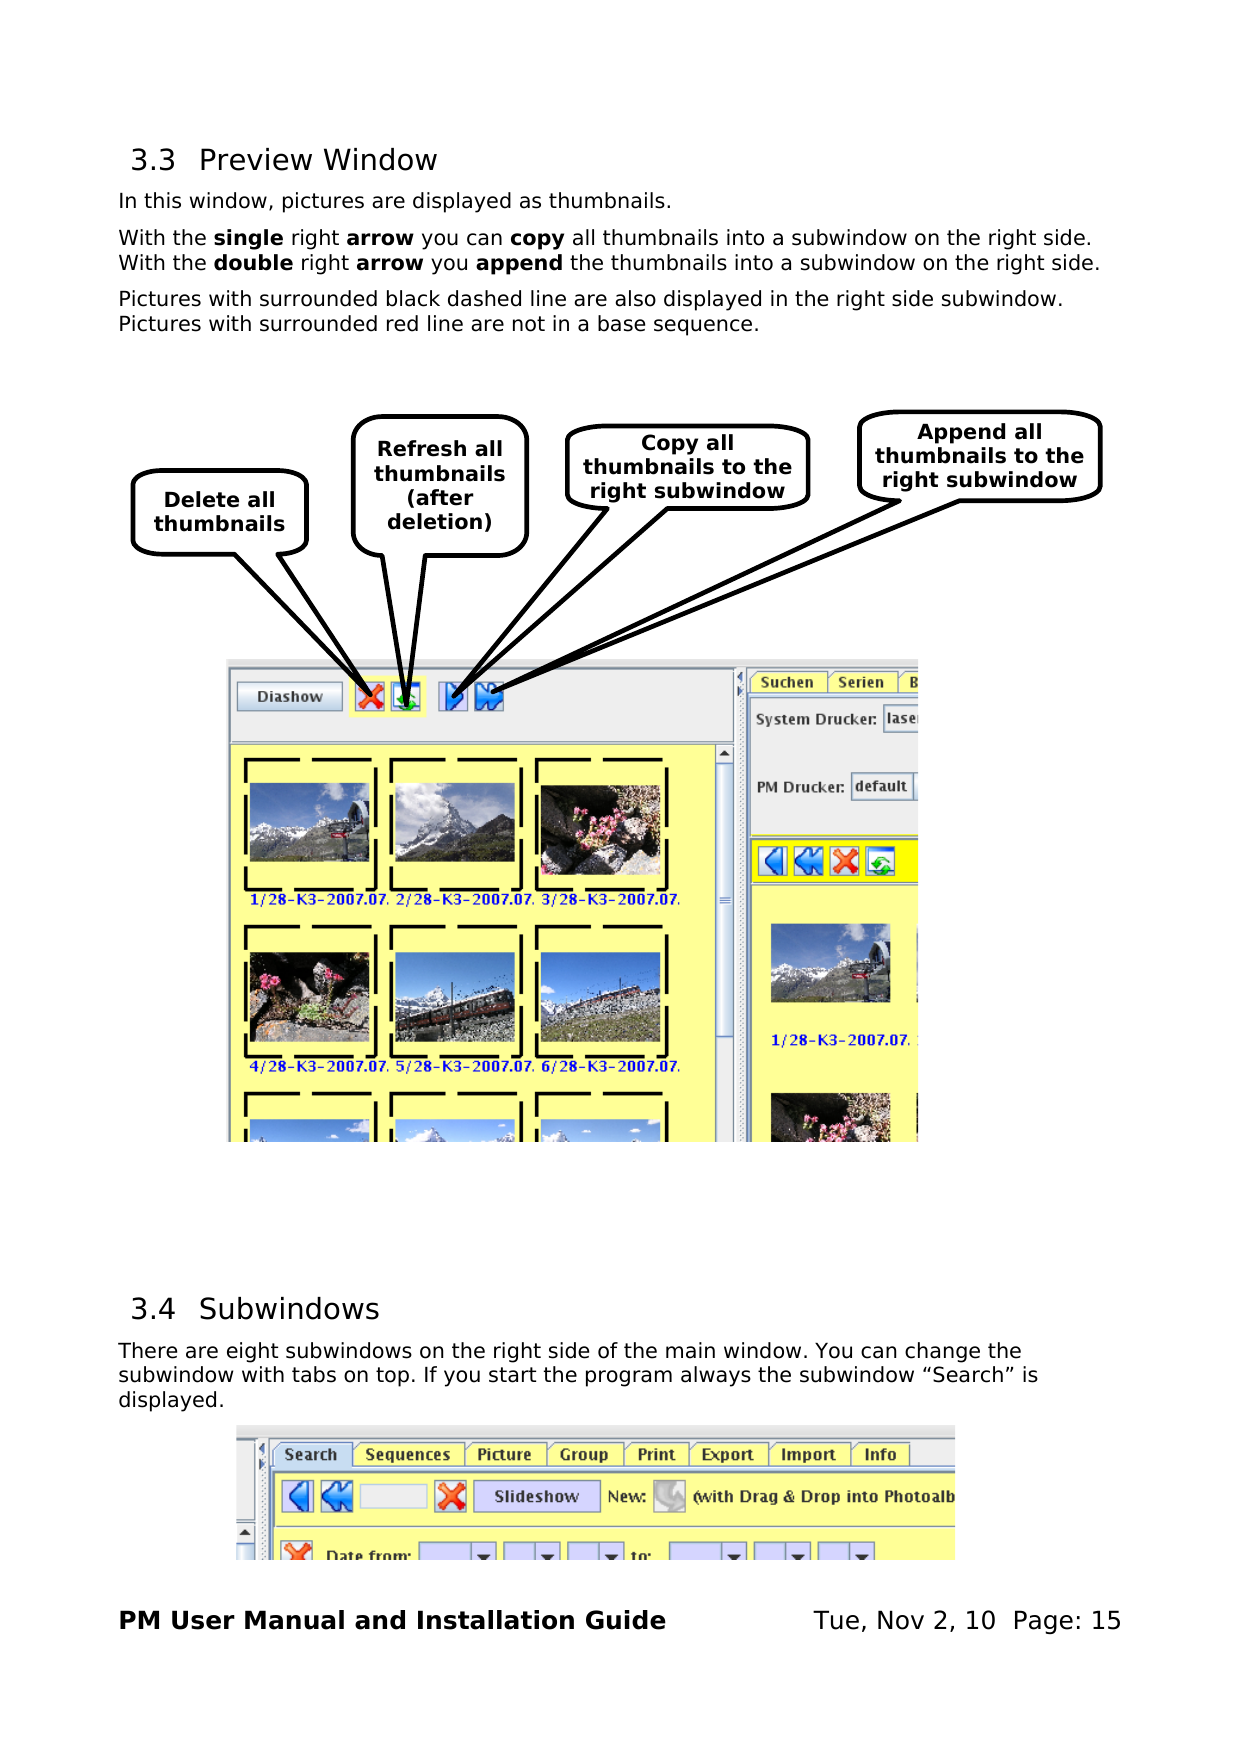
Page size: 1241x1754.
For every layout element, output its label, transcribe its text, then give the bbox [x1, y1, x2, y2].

text With the single right arrow you can copy all thumbnails into a subwindow on the right side. With the double right arrow you append the thumbnails into a subwindow on the right side. [118, 226, 1122, 275]
text Pictures with surrounded black dashed line are also displayed in the right side subwindow. Pictures with surrounded red line are not in a base sequence. [118, 287, 1122, 336]
text There are eight subwindows on the right side of the main window. You can change the subwindow with tabs on top. If you start the program always the subwindow “Search” is displayed. [118, 1339, 1122, 1412]
picture [236, 1425, 955, 1560]
picture [341, 659, 349, 668]
subtitle Subwindows [130, 1293, 1122, 1327]
subtitle Preview Window [130, 143, 1122, 177]
picture [480, 659, 491, 669]
text In this window, pictures are displayed as thumbnails. [118, 189, 1122, 214]
picture [402, 659, 409, 682]
picture [225, 659, 919, 1142]
